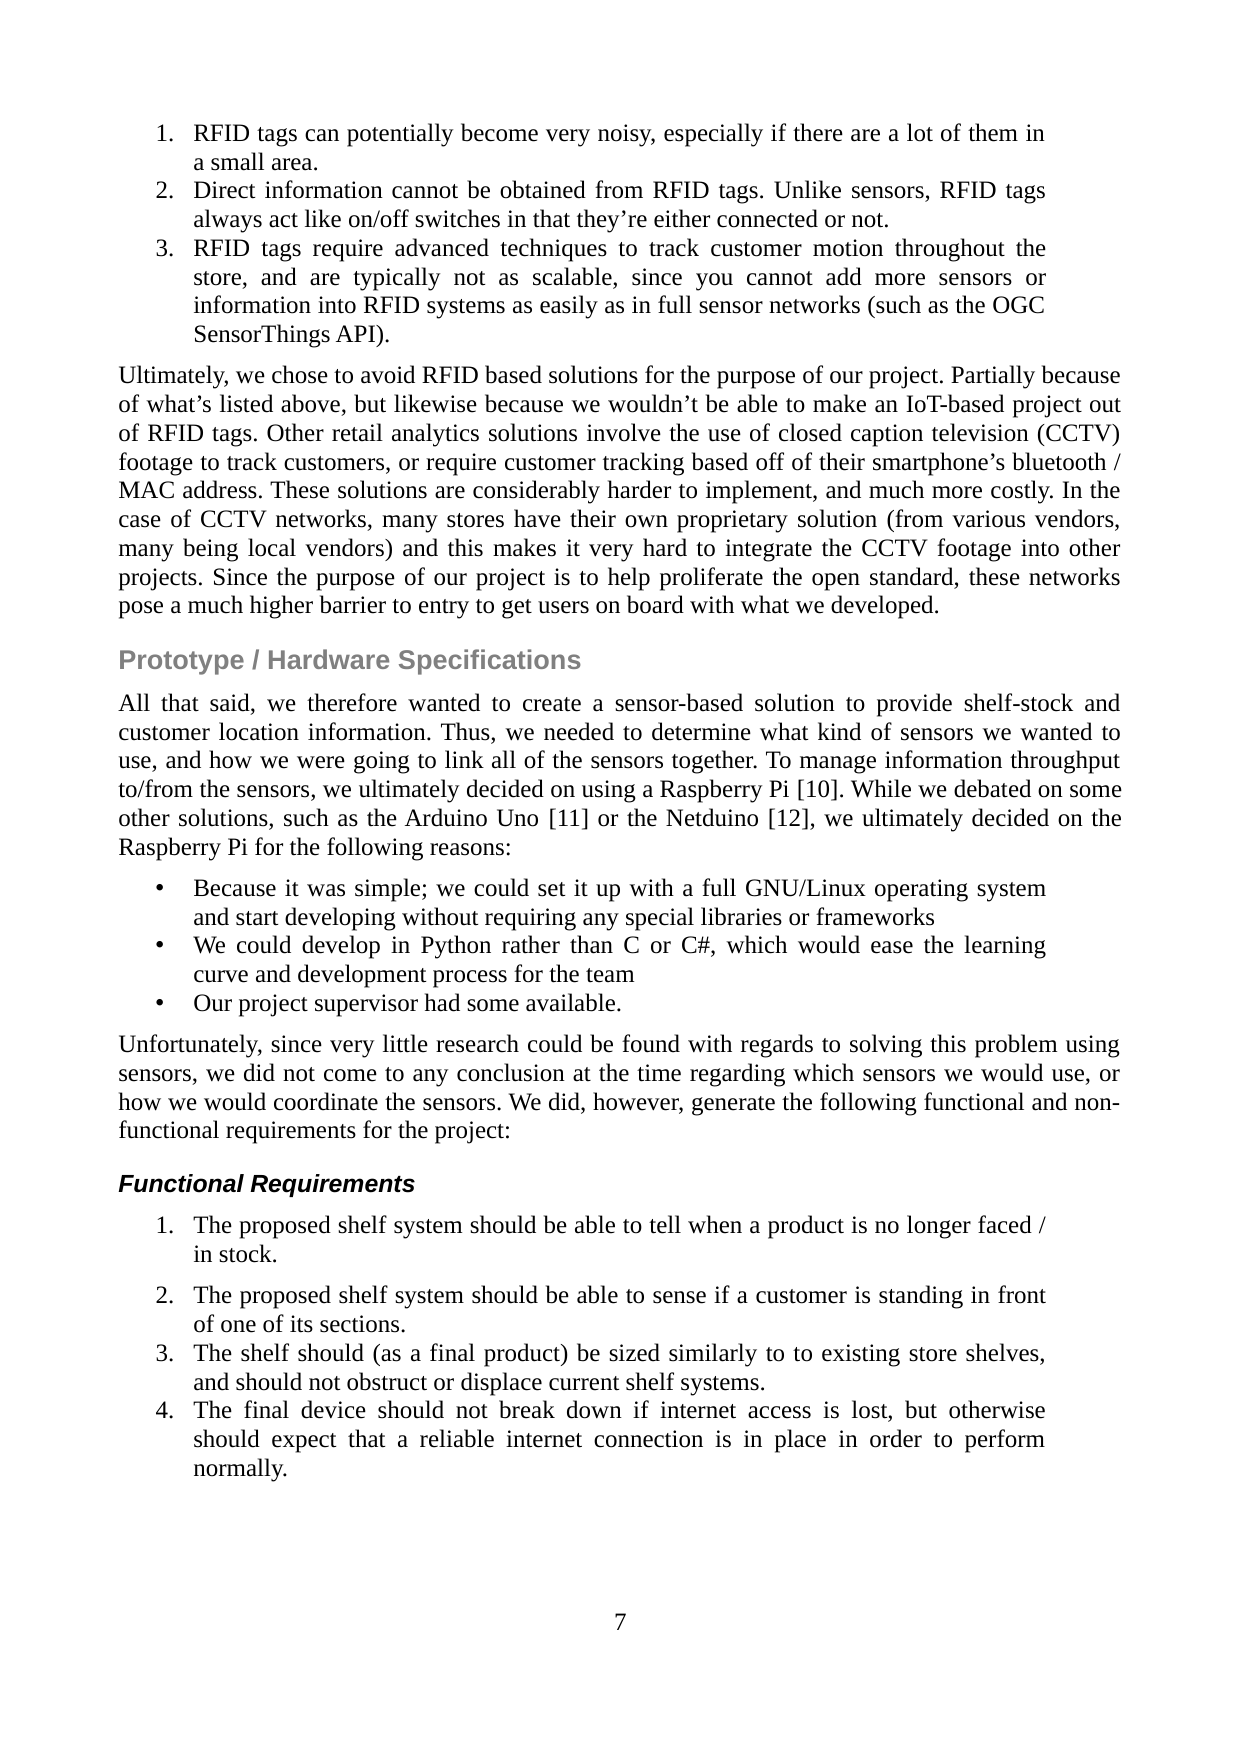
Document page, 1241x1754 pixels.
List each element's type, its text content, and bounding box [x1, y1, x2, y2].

subtitle Functional Requirements [118, 1169, 1122, 1198]
list We could develop in Python rather than C or C#, which would ease the learning curve and development process for the team [155, 931, 1047, 988]
list RFID tags require advanced techniques to track customer motion throughout the store, and are typically not as scalable, since you cannot add more sensors or information into RFID systems as easily as in full sensor networks (such as the OGC SensorThings API). [155, 233, 1047, 348]
list The proposed shelf system should be able to tell when a product is no longer faced / in stock. [155, 1210, 1047, 1268]
text Unfortunately, since very little research could be found with regards to solving this problem using sensors, we did not come to any conclusion at the time regarding which sensors we would use, or how we would coordinate the sensors. We did, however, generate the following functional and non-functional requirements for the project: [118, 1029, 1122, 1144]
list The final device should not break down if internet access is lost, but otherwise should expect that a reliable internet connection is in place in order to perform normally. [155, 1395, 1047, 1482]
subtitle Prototype / Hardware Specifications [118, 644, 1122, 676]
list Because it was simple; we could set it up with a full GNU/Linux operating system and start developing without requiring any special libraries or frameworks [155, 873, 1047, 931]
text Ultimately, we chose to avoid RFID based solutions for the purpose of our project. Partially because of what’s listed above, but likewise because we wouldn’t be able to make an IoT-based project out of RFID tags. Other retail analytics solutions involve the use of closed caption television (CCTV) footage to track customers, or require customer tracking based off of their smartphone’s bluetooth / MAC address. These solutions are considerably harder to implement, and much more costly. In the case of CCTV networks, many stores have their own proprietary solution (from various vendors, many being local vendors) and this makes it very hard to integrate the CCTV footage into other projects. Since the purpose of our project is to help proliferate the open standard, these networks pose a much higher barrier to entry to get users on board with what we developed. [118, 361, 1122, 619]
list RFID tags can potentially become very noisy, especially if there are a lot of them in a small area. [155, 118, 1047, 176]
text All that said, we therefore wanted to create a sensor-based solution to provide shelf-stock and customer location information. Thus, we needed to determine what kind of sensors we wanted to use, and how we were going to link all of the sensors together. To manage information throughput to/from the sensors, we ultimately decided on using a Raspberry Pi [10]. While we debated on some other solutions, such as the Arduino Uno [11] or the Netduino [12], we ultimately decided on the Raspberry Pi for the following reasons: [118, 688, 1122, 861]
list The proposed shelf system should be able to sense if a customer is standing in front of one of its sections. [155, 1280, 1047, 1338]
list Our project supervisor had some available. [155, 988, 1047, 1017]
list Direct information cannot be obtained from RFID tags. Unlike sensors, RFID tags always act like on/off switches in that they’re either connected or not. [155, 176, 1047, 233]
list The shelf should (as a final product) be sized similarly to to existing store shelves, and should not obstruct or displace current shelf systems. [155, 1338, 1047, 1395]
